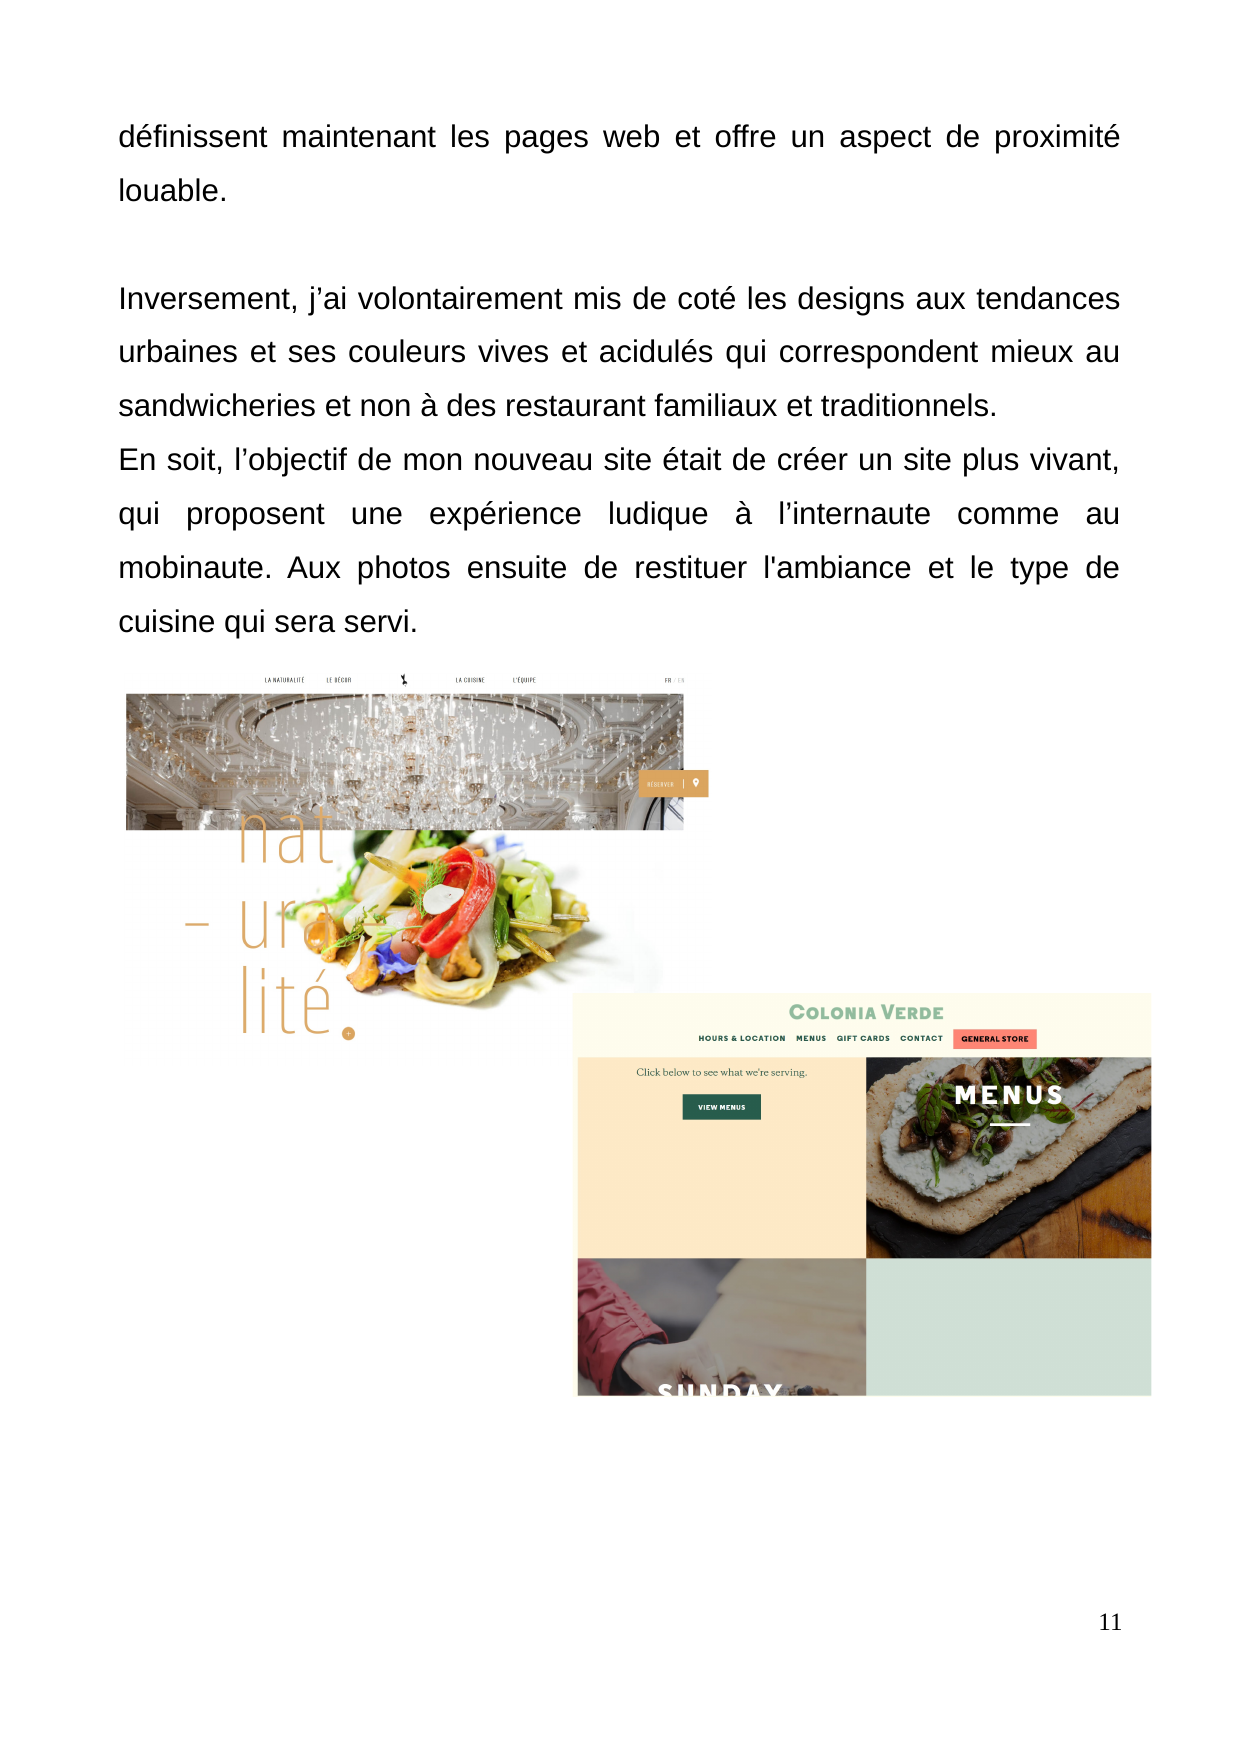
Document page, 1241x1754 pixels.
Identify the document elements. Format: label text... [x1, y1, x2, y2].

text Inversement, j’ai volontairement mis de coté les designs aux tendances urbaines et ses couleurs vives et acidulés qui correspondent mieux au sandwicheries et non à des restaurant familiaux et traditionnels. [118, 280, 1122, 423]
text définissent maintenant les pages web et offre un aspect de proximité louable. [118, 118, 1122, 208]
text En soit, l’objectif de mon nouveau site était de créer un site plus vivant, qui proposent une expérience ludique à l’internaute comme au mobinaute. Aux photos ensuite de restituer l'ambiance et le type de cuisine qui sera servi. [118, 441, 1122, 639]
picture [124, 673, 1152, 1397]
